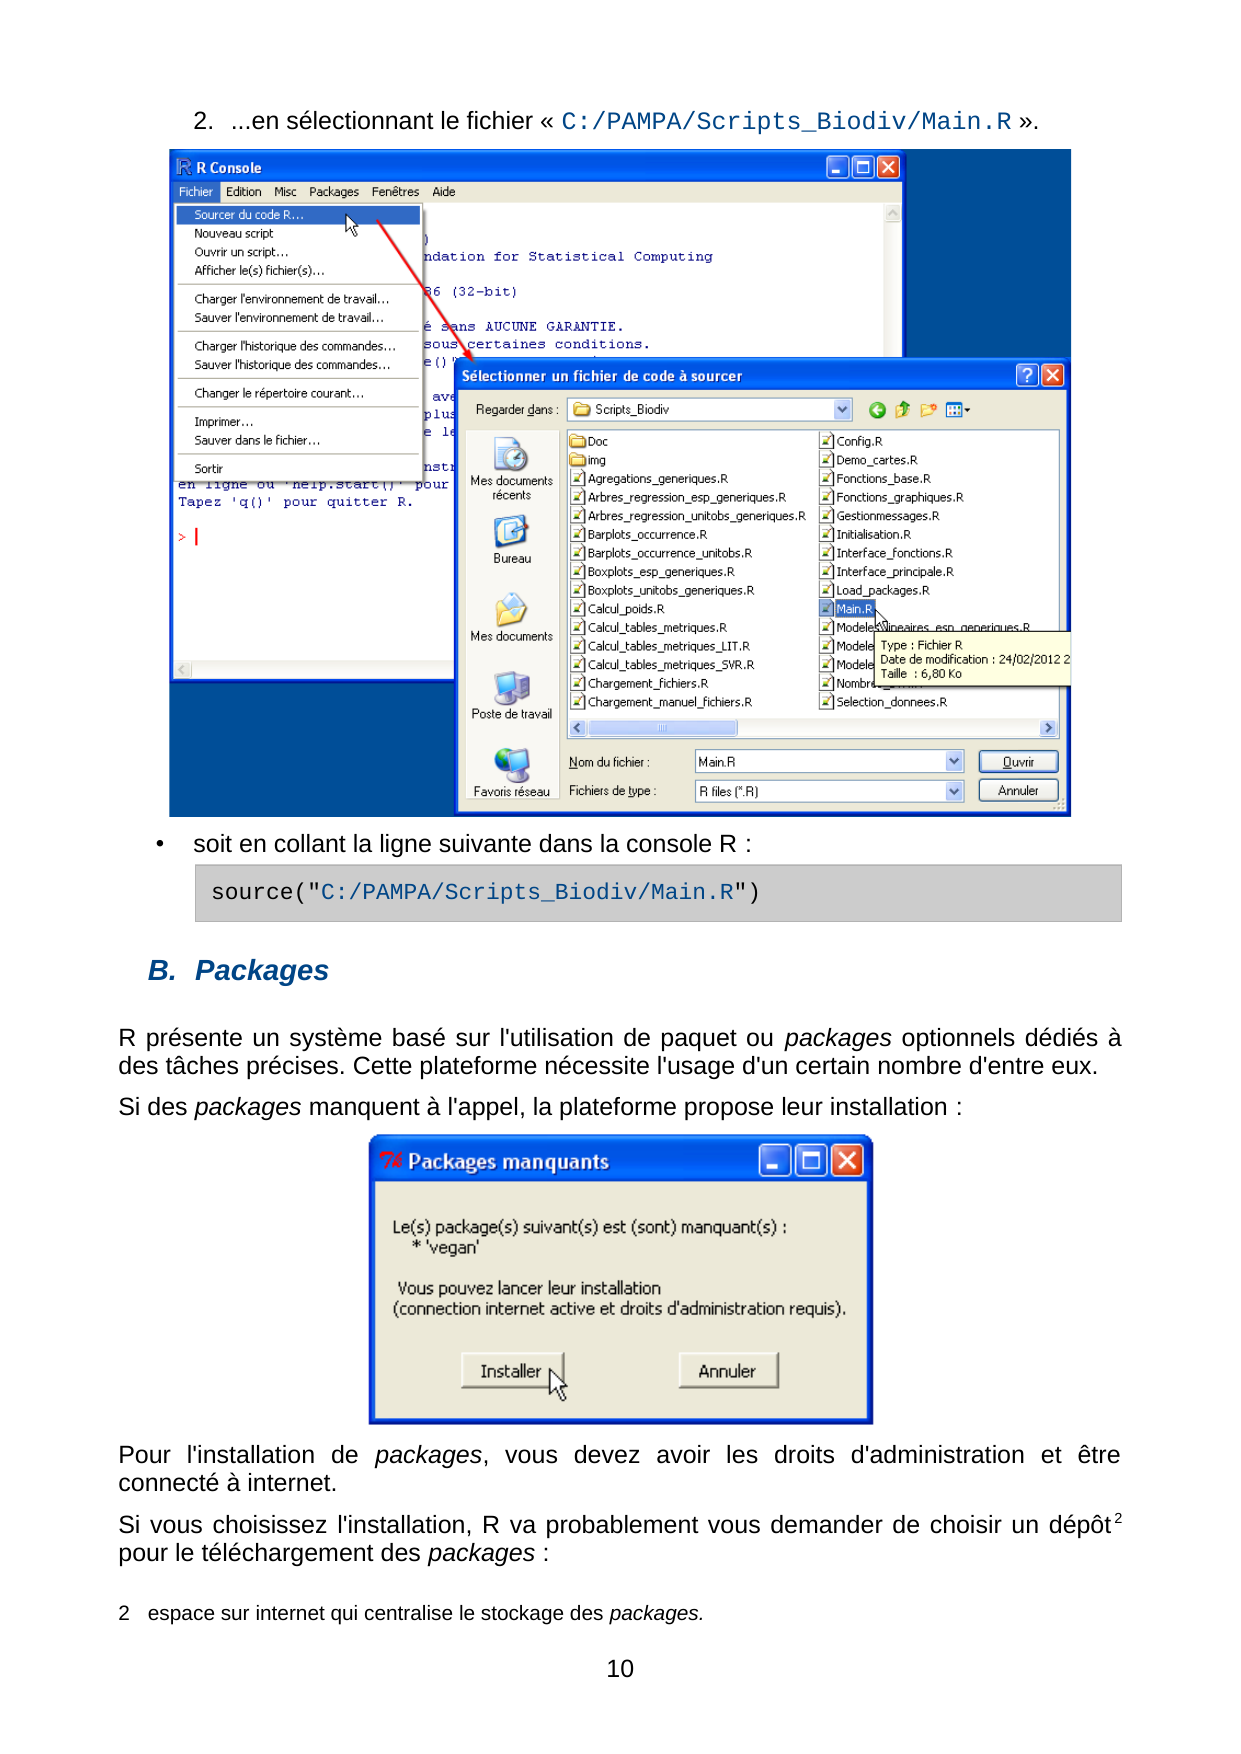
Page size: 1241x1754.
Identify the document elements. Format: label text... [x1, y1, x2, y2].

list soit en collant la ligne suivante dans la console R : [156, 829, 1122, 858]
text Si des packages manquent à l'appel, la plateforme propose leur installation : [118, 1092, 1122, 1121]
text R présente un système basé sur l'utilisation de paquet ou packages optionnels dédiés à des tâches précises. Cette plateforme nécessite l'usage d'un certain nombre d'entre eux. [118, 1022, 1122, 1080]
text Si vous choisissez l'installation, R va probablement vous demander de choisir un dépôt pour le téléchargement des packages : [118, 1509, 1122, 1567]
text espace sur internet qui centralise le stockage des packages. [118, 1601, 1122, 1625]
subtitle Packages [148, 953, 1122, 986]
text Pour l'installation de packages, vous devez avoir les droits d'administration et être connecté à internet. [118, 1440, 1122, 1497]
text source("C:/PAMPA/Scripts_Biodiv/Main.R") [196, 866, 1121, 921]
picture [366, 1133, 874, 1428]
picture [169, 149, 1072, 817]
list ...en sélectionnant le fichier « C:/PAMPA/Scripts_Biodiv/Main.R ». [193, 106, 1122, 137]
